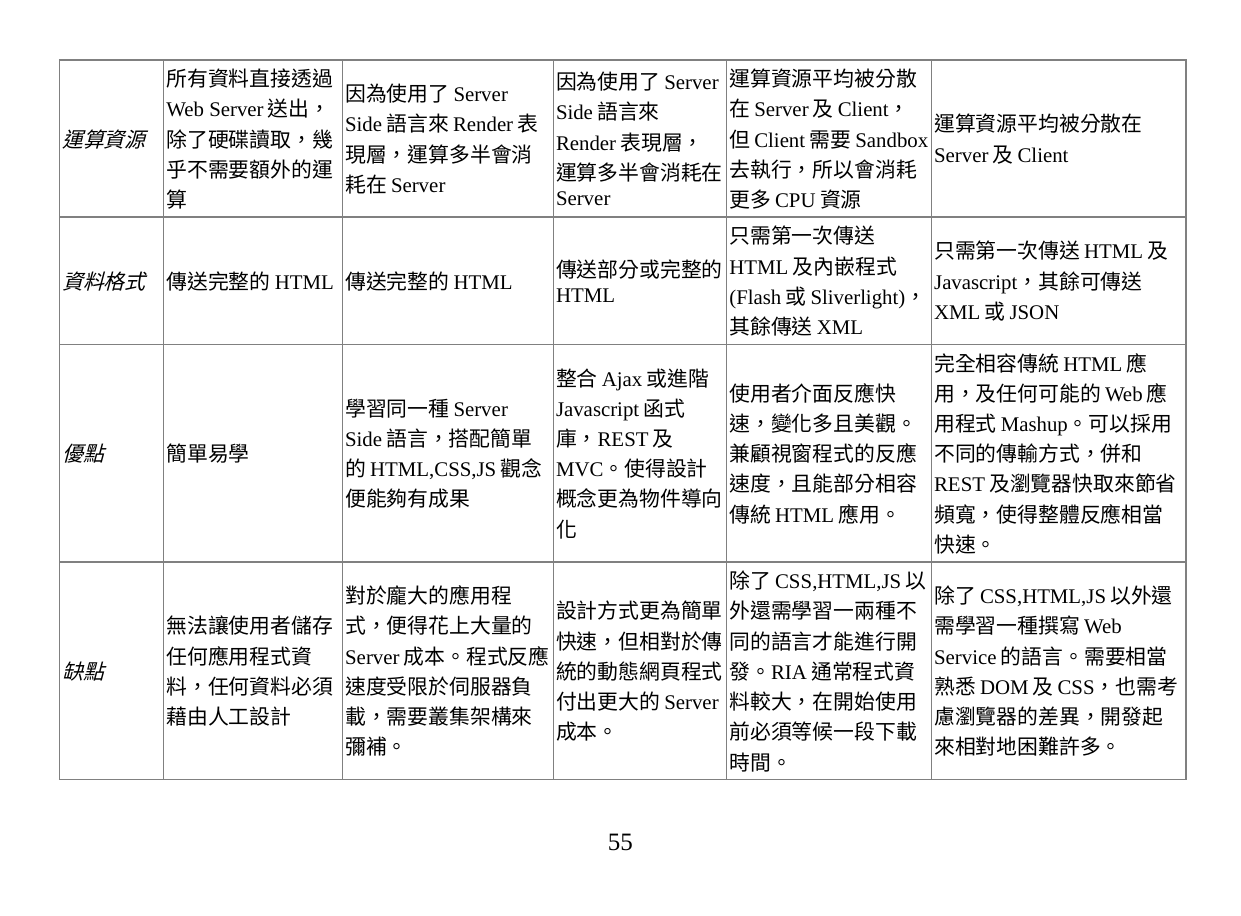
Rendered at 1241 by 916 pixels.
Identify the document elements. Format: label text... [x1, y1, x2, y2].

table_cell 傳送完整的HTML [343, 218, 553, 343]
table_cell 設計方式更為簡單快速，但相對於傳統的動態網頁程式付出更大的Server成本。 [554, 563, 726, 779]
table_cell 傳送部分或完整的HTML [554, 218, 726, 343]
table_cell 只需第一次傳送HTML及Javascript，其餘可傳送XML或JSON [932, 218, 1185, 343]
table_cell 學習同一種Server Side語言，搭配簡單的HTML,CSS,JS觀念便能夠有成果 [343, 345, 553, 561]
table_cell 整合Ajax或進階Javascript函式庫，REST及MVC。使得設計概念更為物件導向化 [554, 345, 726, 561]
table_cell 無法讓使用者儲存任何應用程式資料，任何資料必須藉由人工設計 [164, 563, 342, 779]
table_cell 因為使用了Server Side語言來Render表現層，運算多半會消耗在Server [343, 61, 553, 216]
table_cell 完全相容傳統HTML應用，及任何可能的Web應用程式Mashup。可以採用不同的傳輸方式，併和REST及瀏覽器快取來節省頻寬，使得整體反應相當快速。 [932, 345, 1185, 561]
table_cell 因為使用了Server Side語言來Render表現層，運算多半會消耗在Server [554, 61, 726, 216]
table_cell 使用者介面反應快速，變化多且美觀。兼顧視窗程式的反應速度，且能部分相容傳統HTML應用。 [727, 345, 931, 561]
table_cell 只需第一次傳送HTML及內嵌程式(Flash或Sliverlight)，其餘傳送XML [727, 218, 931, 343]
table_cell 運算資源平均被分散在Server及Client [932, 61, 1185, 216]
table_cell 對於龐大的應用程式，便得花上大量的Server成本。程式反應速度受限於伺服器負載，需要叢集架構來彌補。 [343, 563, 553, 779]
table_cell 優點 [60, 345, 163, 561]
table_cell 除了CSS,HTML,JS以外還需學習一種撰寫Web Service的語言。需要相當熟悉DOM及CSS，也需考慮瀏覽器的差異，開發起來相對地困難許多。 [932, 563, 1185, 779]
table_cell 所有資料直接透過Web Server送出，除了硬碟讀取，幾乎不需要額外的運算 [164, 61, 342, 216]
table_cell 運算資源 [60, 61, 163, 216]
table_cell 運算資源平均被分散在Server及Client，但Client需要Sandbox去執行，所以會消耗更多CPU資源 [727, 61, 931, 216]
table_cell 資料格式 [60, 218, 163, 343]
table_cell 簡單易學 [164, 345, 342, 561]
table_cell 缺點 [60, 563, 163, 779]
table_cell 傳送完整的HTML [164, 218, 342, 343]
table_cell 除了CSS,HTML,JS以外還需學習一兩種不同的語言才能進行開發。RIA通常程式資料較大，在開始使用前必須等候一段下載時間。 [727, 563, 931, 779]
